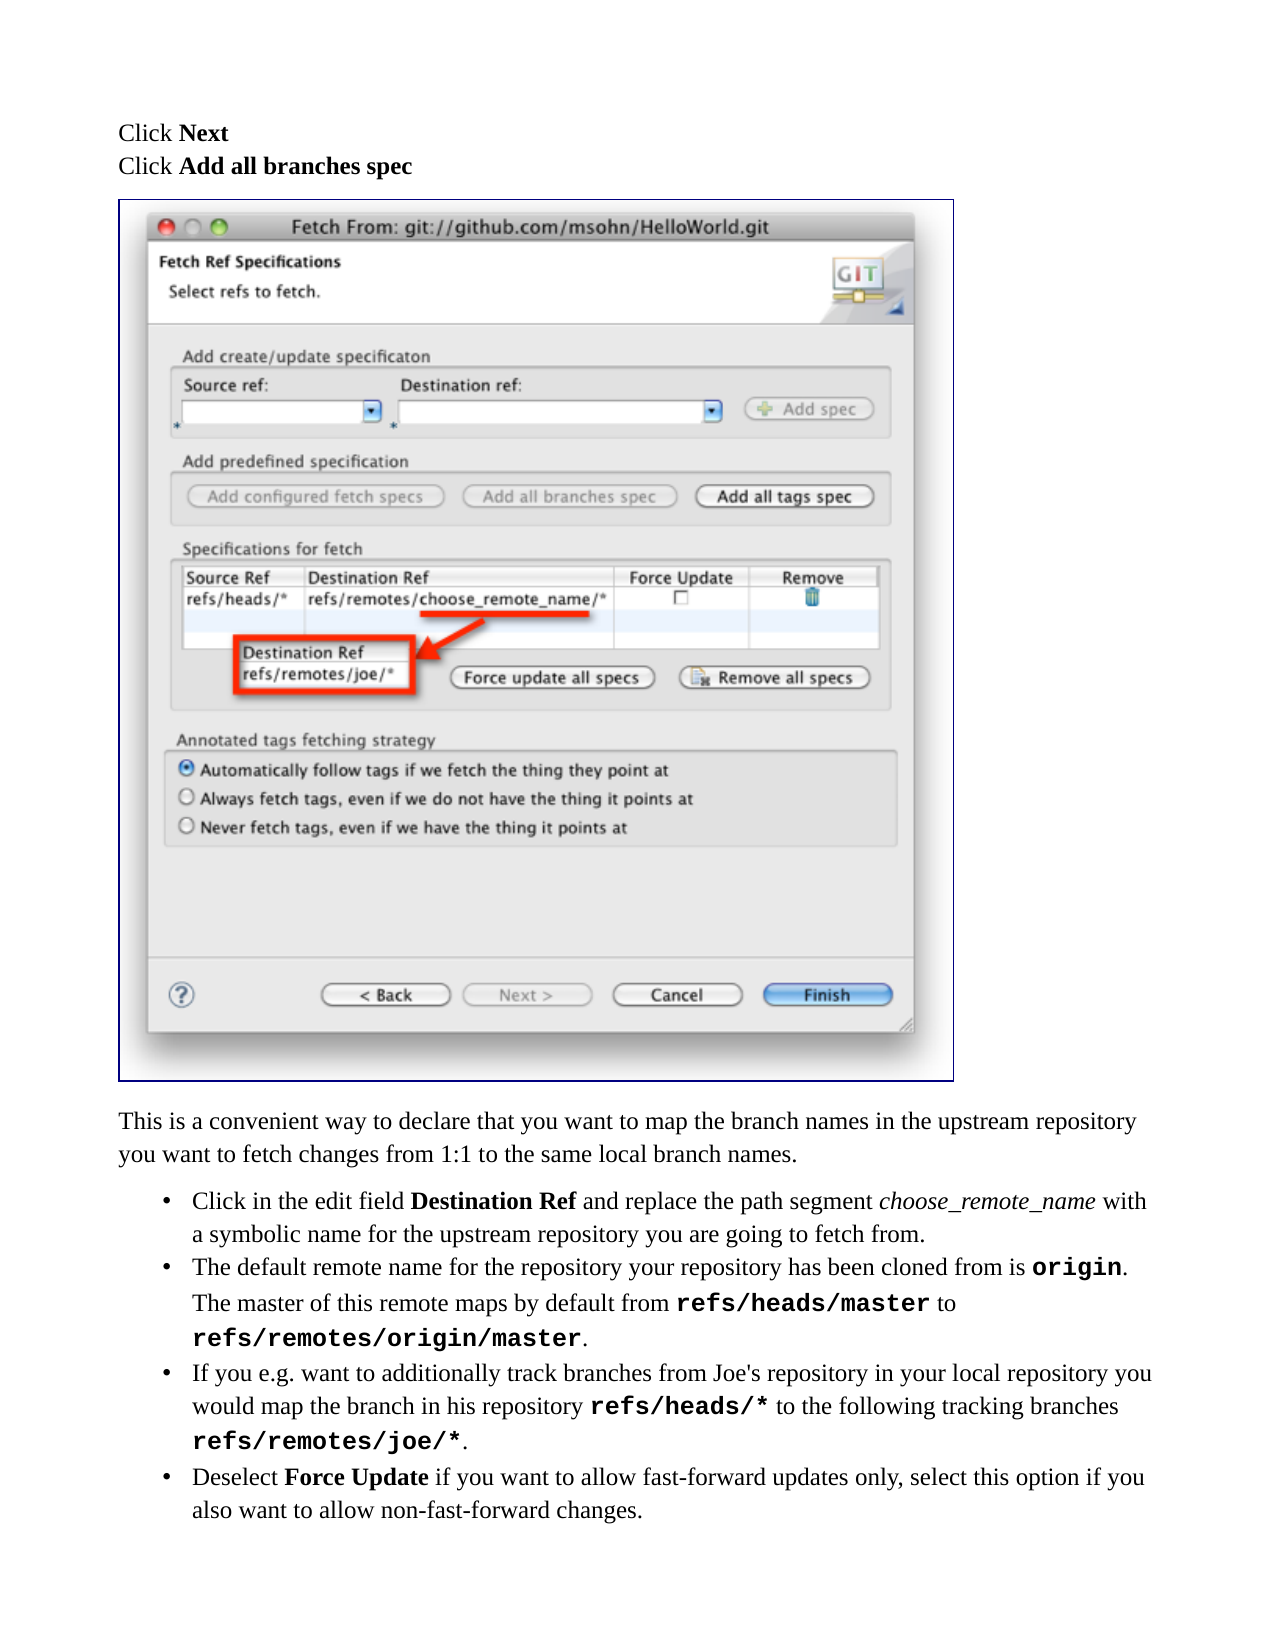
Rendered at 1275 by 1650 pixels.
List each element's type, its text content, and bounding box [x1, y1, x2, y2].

text This is a convenient way to declare that you want to map the branch names in the upstream repository you want to fetch changes from 1:1 to the same local branch names. [118, 1106, 1157, 1168]
list If you e.g. want to additionally track branches from Joe's repository in your local repository you would map the branch in his repository refs/heads/* to the following tracking branches refs/remotes/joe/*. [162, 1358, 1157, 1457]
list Click in the edit field Destination Ref and replace the path segment choose_remote_name with a symbolic name for the upstream repository you are going to fetch from. [162, 1186, 1157, 1248]
list The default remote name for the repository your repository has been cloned from is origin. The master of this remote maps by default from refs/heads/master to refs/remotes/origin/master. [162, 1252, 1157, 1353]
text Click Next Click Add all branches spec [118, 118, 1157, 180]
list Deselect Force Update if you want to allow fast-forward updates only, select this option if you also want to allow non-fast-forward changes. [162, 1462, 1157, 1523]
picture [120, 200, 953, 1080]
